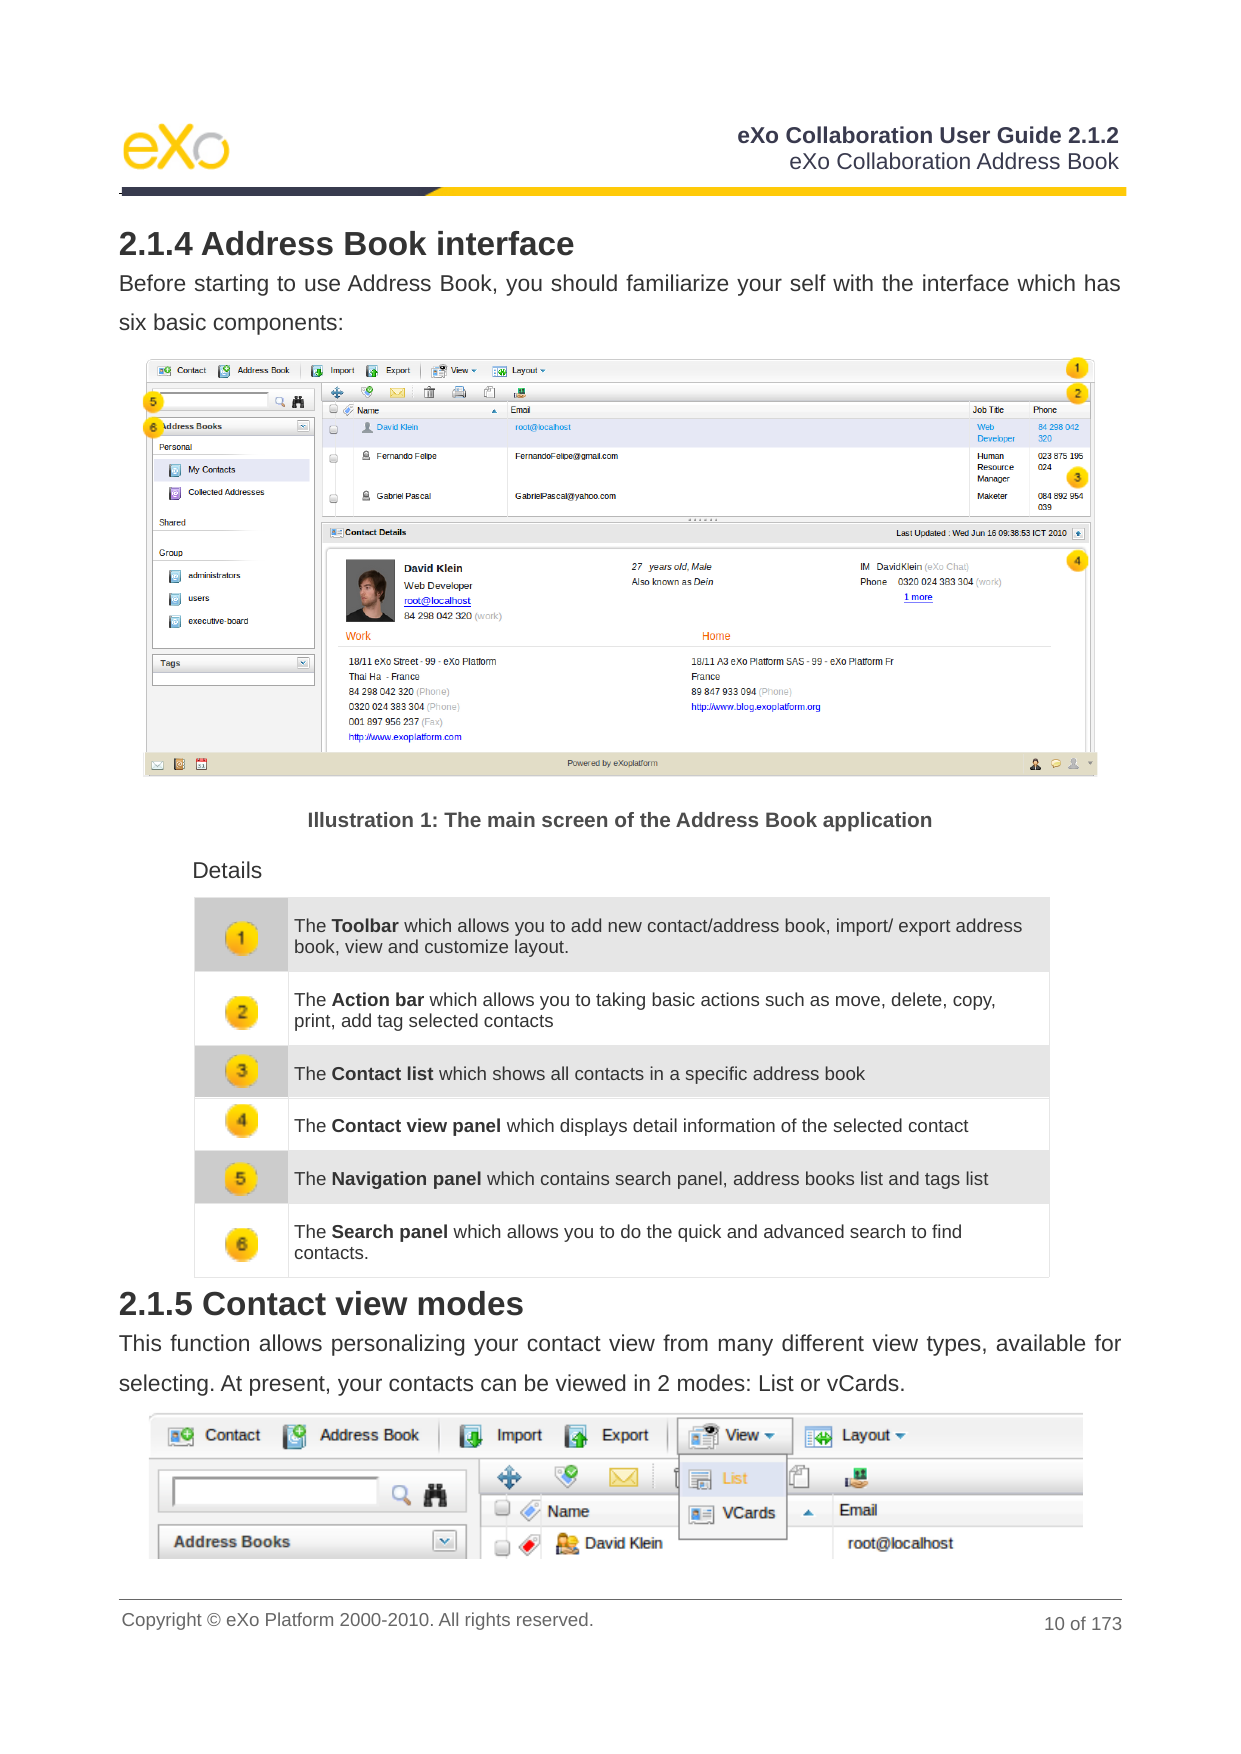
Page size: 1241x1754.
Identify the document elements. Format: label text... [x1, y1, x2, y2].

picture [148, 1409, 1083, 1559]
table_cell [195, 1138, 288, 1150]
picture [224, 921, 258, 956]
table_cell [195, 1099, 288, 1137]
table_cell [195, 1204, 288, 1277]
table_cell The Contact list which shows all contacts in a specific address book [289, 1046, 1049, 1097]
subtitle Contact view modes [118, 1284, 1122, 1323]
table_cell The Navigation panel which contains search panel, address books list and tags list [289, 1151, 1049, 1203]
table_cell The Search panel which allows you to do the quick and advanced search to find contacts. [289, 1204, 1049, 1277]
picture [224, 1162, 258, 1196]
table_cell [195, 972, 288, 1045]
text Before starting to use Address Book, you should familiarize your self with the interface which has six basic components: [118, 269, 1122, 335]
text Details [118, 348, 1122, 883]
picture [123, 123, 230, 170]
picture [224, 996, 258, 1030]
table_cell The Contact view panel which displays detail information of the selected contact [289, 1099, 1049, 1150]
picture [142, 354, 1098, 777]
table_header [195, 898, 288, 971]
picture [224, 1054, 258, 1088]
table_cell [195, 1151, 288, 1203]
picture [224, 1228, 258, 1262]
subtitle Address Book interface [118, 223, 1122, 262]
table_cell The Action bar which allows you to taking basic actions such as move, delete, copy, print, add tag selected contacts [289, 972, 1049, 1045]
table_cell [195, 1055, 288, 1097]
picture [224, 1104, 258, 1138]
text This function allows personalizing your contact view from many different view types, available for selecting. At present, your contacts can be viewed in 2 modes: List or vCards. [118, 1330, 1122, 1396]
table_cell [195, 1046, 288, 1054]
picture [121, 187, 1127, 196]
text Illustration 1: The main screen of the Address Book application [135, 429, 1105, 832]
table_header The Toolbar which allows you to add new contact/address book, import/ export address book, view and customize layout. [289, 898, 1049, 971]
